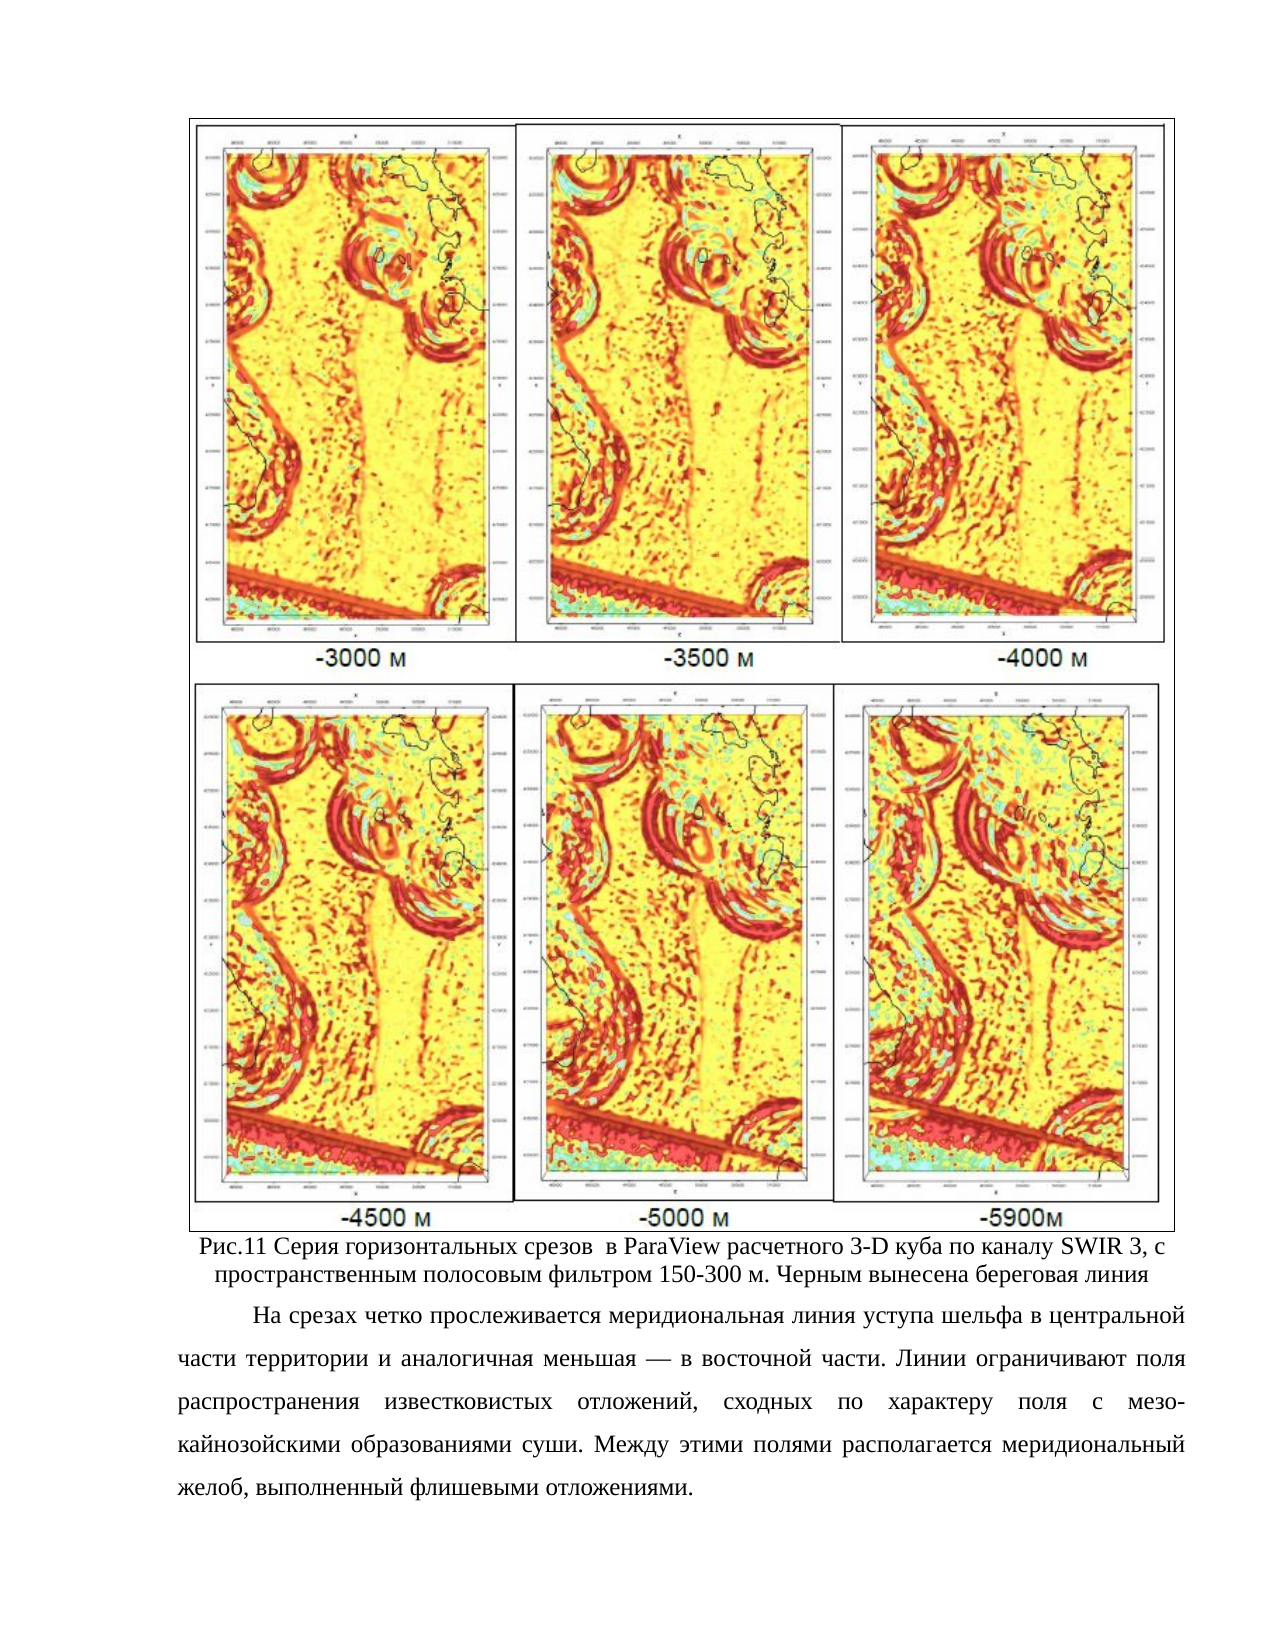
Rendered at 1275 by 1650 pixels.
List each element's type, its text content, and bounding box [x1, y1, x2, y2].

text Рис.11 Серия горизонтальных срезов в ParaView расчетного 3-D куба по каналу SWIR 3, с пространственным полосовым фильтром 150-300 м. Черным вынесена береговая линия [177, 118, 1186, 1288]
picture [192, 121, 1172, 1228]
text На срезах четко прослеживается меридиональная линия уступа шельфа в центральной части территории и аналогичная меньшая — в восточной части. Линии ограничивают поля распространения известковистых отложений, сходных по характеру поля с мезо-кайнозойскими образованиями суши. Между этими полями располагается меридиональный желоб, выполненный флишевыми отложениями. [177, 1300, 1186, 1501]
